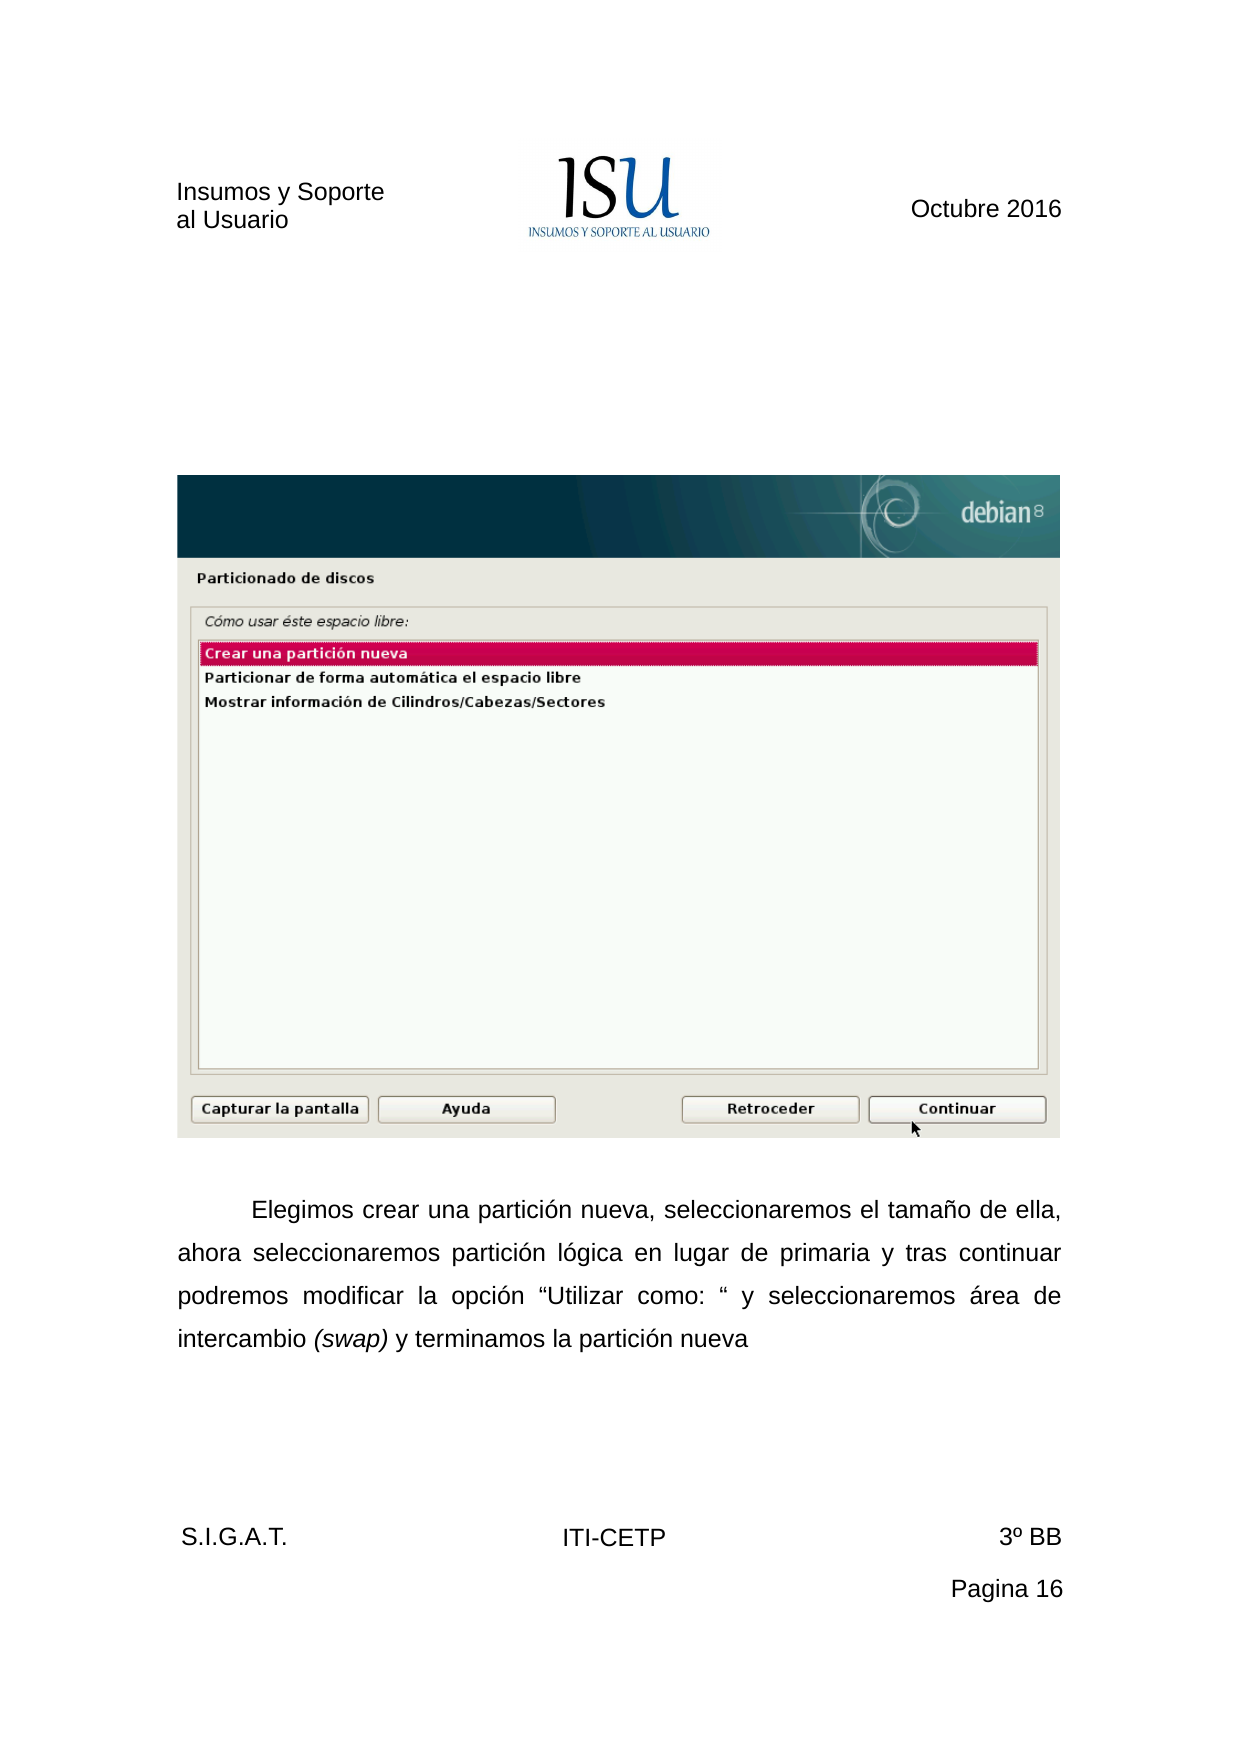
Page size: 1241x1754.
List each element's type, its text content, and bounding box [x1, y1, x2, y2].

picture [177, 475, 1060, 1138]
picture [517, 138, 723, 252]
text Elegimos crear una partición nueva, seleccionaremos el tamaño de ella, ahora seleccionaremos partición lógica en lugar de primaria y tras continuar podremos modificar la opción “Utilizar como: “ y seleccionaremos área de intercambio (swap) y terminamos la partición nueva [177, 1195, 1063, 1353]
